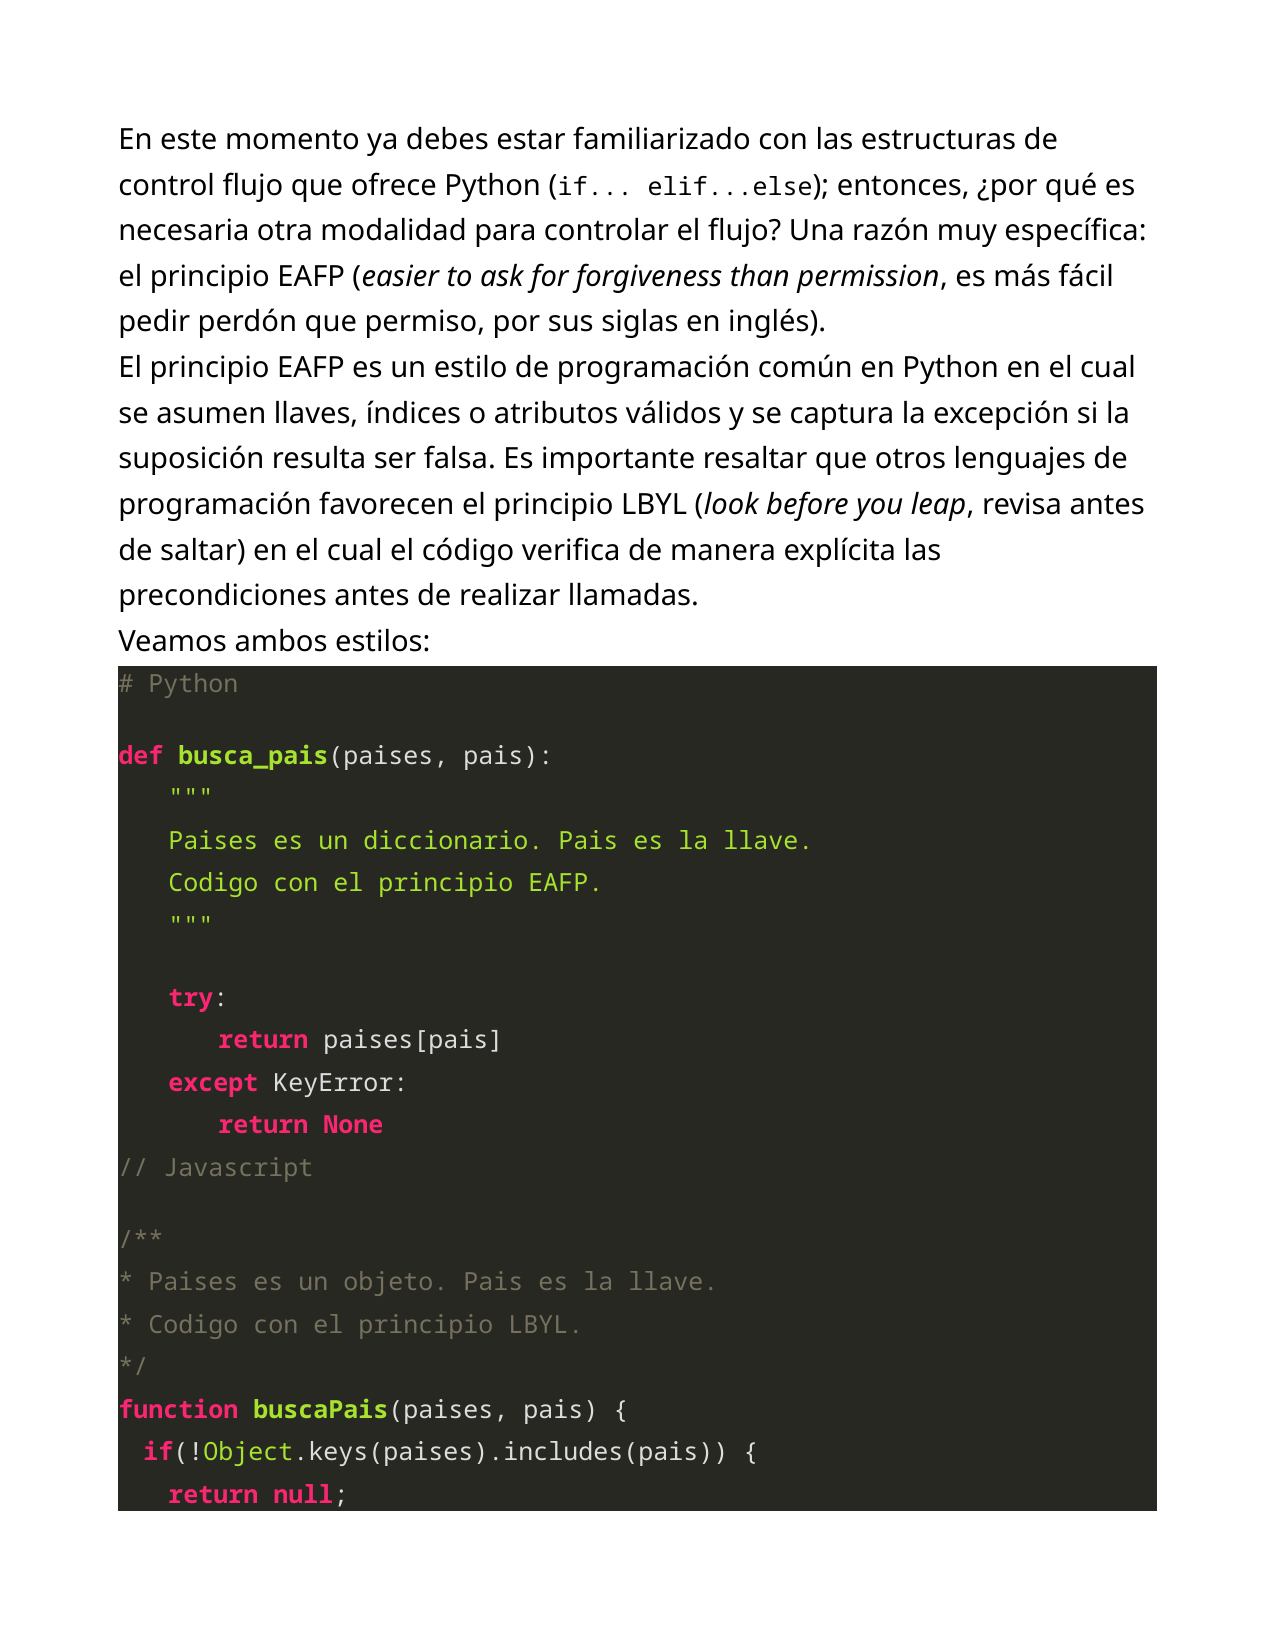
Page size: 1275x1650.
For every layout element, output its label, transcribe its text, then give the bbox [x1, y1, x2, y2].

text function buscaPais(paises, pais) { [118, 1392, 1157, 1426]
text try: [118, 979, 1157, 1014]
text Codigo con el principio EAFP. [118, 865, 1157, 899]
text """ [118, 908, 1157, 942]
text except KeyError: [118, 1064, 1157, 1099]
text En este momento ya debes estar familiarizado con las estructuras de control flujo que ofrece Python (if... elif...else); entonces, ¿por qué es necesaria otra modalidad para controlar el flujo? Una razón muy específica: el principio EAFP (easier to ask for forgiveness than permission, es más fácil pedir perdón que permiso, por sus siglas en inglés). [118, 118, 1157, 340]
text /** [118, 1222, 1157, 1256]
text El principio EAFP es un estilo de programación común en Python en el cual se asumen llaves, índices o atributos válidos y se captura la excepción si la suposición resulta ser falsa. Es importante resaltar que otros lenguajes de programación favorecen el principio LBYL (look before you leap, revisa antes de saltar) en el cual el código verifica de manera explícita las precondiciones antes de realizar llamadas. [118, 346, 1157, 614]
text Veamos ambos estilos: [118, 620, 1157, 660]
text */ [118, 1349, 1157, 1383]
text def busca_pais(paises, pais): [118, 738, 1157, 772]
text Paises es un diccionario. Pais es la llave. [118, 823, 1157, 857]
text // Javascript [118, 1149, 1157, 1184]
text """ [118, 780, 1157, 814]
text * Codigo con el principio LBYL. [118, 1307, 1157, 1341]
text * Paises es un objeto. Pais es la llave. [118, 1264, 1157, 1298]
text return None [118, 1107, 1157, 1141]
text # Python [118, 666, 1157, 700]
text if(!Object.keys(paises).includes(pais)) { [118, 1434, 1157, 1468]
text return paises[pais] [118, 1022, 1157, 1056]
text return null; [118, 1477, 1157, 1511]
